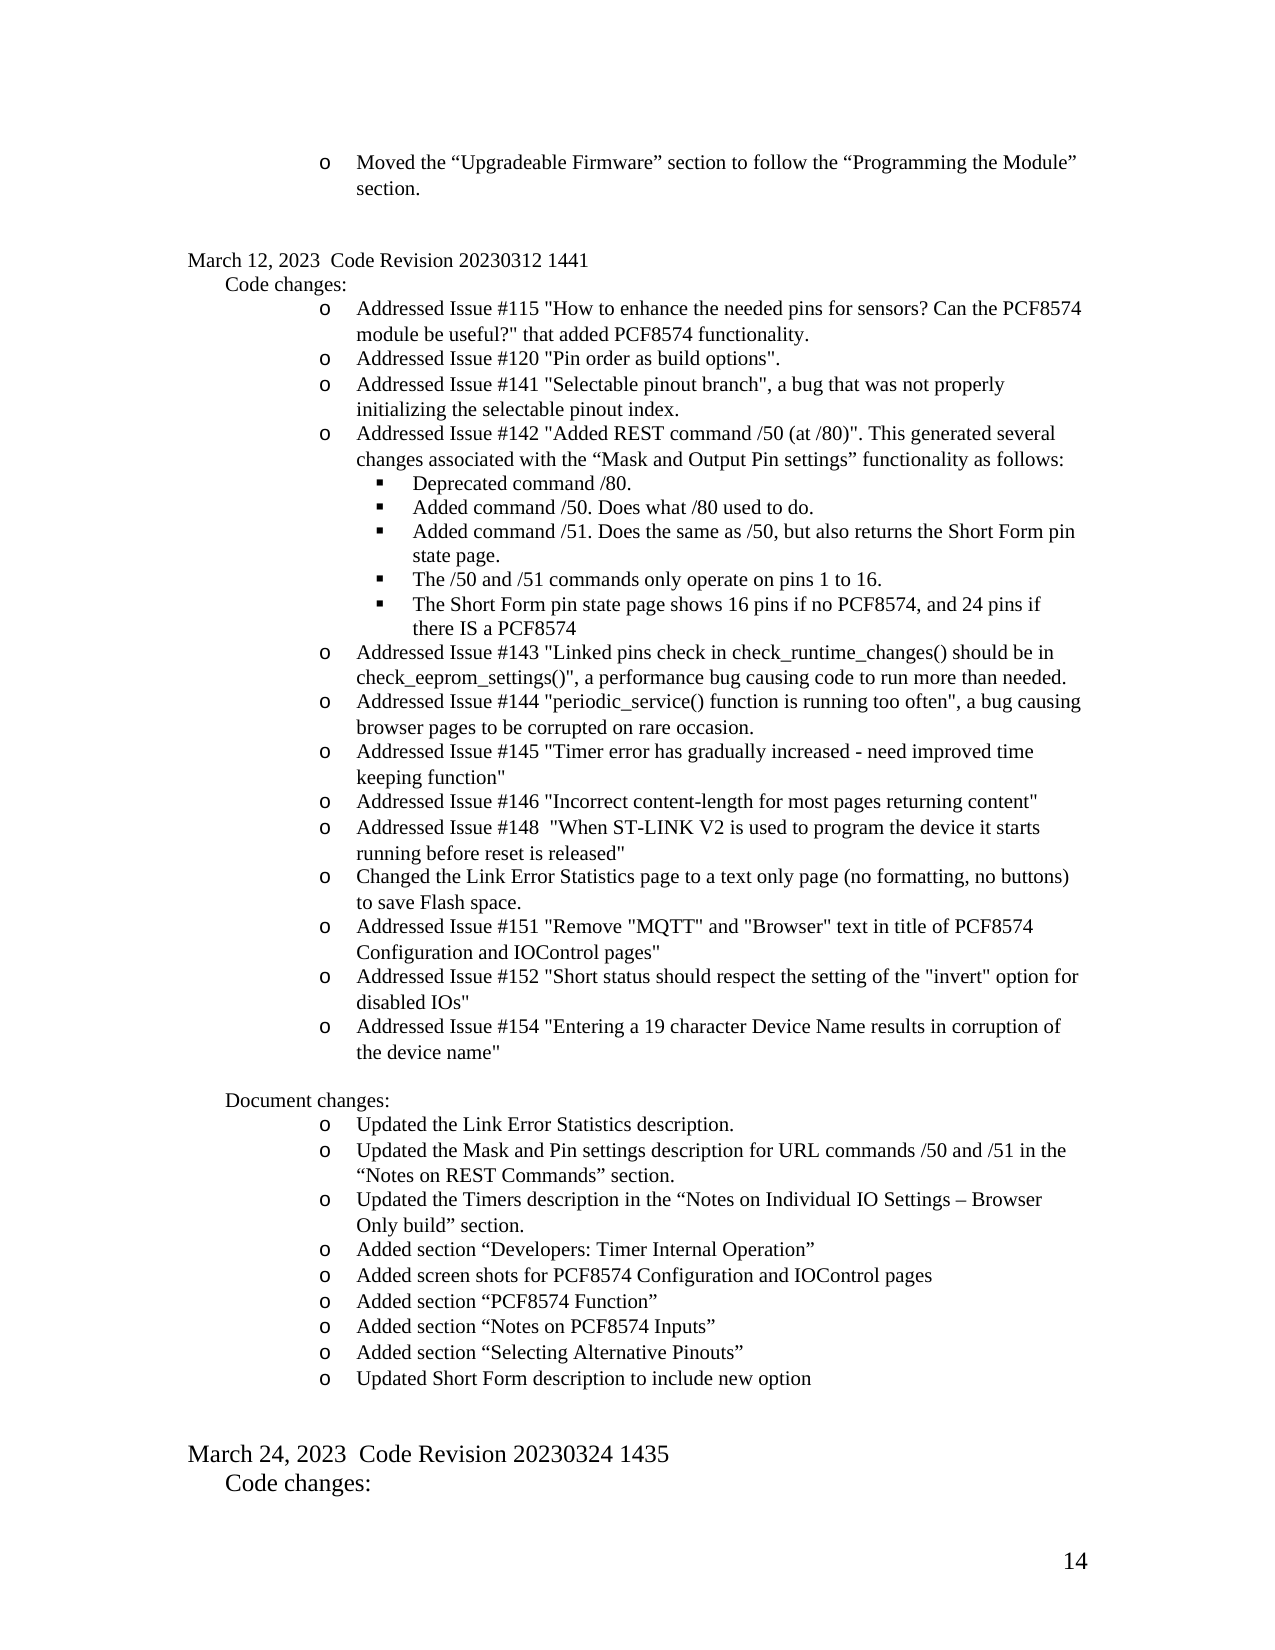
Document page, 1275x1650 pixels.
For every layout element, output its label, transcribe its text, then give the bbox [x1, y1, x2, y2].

list Moved the “Upgradeable Firmware” section to follow the “Programming the Module” section. [319, 150, 1087, 200]
text Document changes: [225, 1088, 1087, 1112]
list Addressed Issue #120 "Pin order as build options". [319, 346, 1087, 372]
list Added section “Notes on PCF8574 Inputs” [319, 1314, 1087, 1340]
list Added command /50. Does what /80 used to do. [375, 495, 1087, 519]
list Deprecated command /80. [375, 471, 1087, 495]
list The /50 and /51 commands only operate on pins 1 to 16. [375, 567, 1087, 591]
list Addressed Issue #143 "Linked pins check in check_runtime_changes() should be in check_eeprom_settings()", a performance bug causing code to run more than needed. [319, 639, 1087, 689]
text Code changes: [225, 1468, 1087, 1497]
list Updated Short Form description to include new option [319, 1366, 1087, 1391]
list Added section “PCF8574 Function” [319, 1288, 1087, 1314]
list Added section “Developers: Timer Internal Operation” [319, 1237, 1087, 1263]
list Updated the Timers description in the “Notes on Individual IO Settings – Browser Only build” section. [319, 1187, 1087, 1237]
list Addressed Issue #144 "periodic_service() function is running too often", a bug causing browser pages to be corrupted on rare occasion. [319, 689, 1087, 739]
list Addressed Issue #115 "How to enhance the needed pins for sensors? Can the PCF8574 module be useful?" that added PCF8574 functionality. [319, 296, 1087, 346]
list Addressed Issue #141 "Selectable pinout branch", a bug that was not properly initializing the selectable pinout index. [319, 372, 1087, 421]
list Updated the Mask and Pin settings description for URL commands /50 and /51 in the “Notes on REST Commands” section. [319, 1137, 1087, 1187]
text March 12, 2023 Code Revision 20230312 1441 [187, 248, 1087, 272]
list Added screen shots for PCF8574 Configuration and IOControl pages [319, 1263, 1087, 1288]
list Changed the Link Error Statistics page to a text only page (no formatting, no buttons) to save Flash space. [319, 864, 1087, 914]
list Addressed Issue #142 "Added REST command /50 (at /80)". This generated several changes associated with the “Mask and Output Pin settings” functionality as follows: [319, 421, 1087, 471]
list Addressed Issue #154 "Entering a 19 character Device Name results in corruption of the device name" [319, 1014, 1087, 1064]
text Code changes: [225, 272, 1087, 296]
list Updated the Link Error Statistics description. [319, 1112, 1087, 1137]
list Addressed Issue #151 "Remove "MQTT" and "Browser" text in title of PCF8574 Configuration and IOControl pages" [319, 914, 1087, 964]
text March 24, 2023 Code Revision 20230324 1435 [187, 1439, 1087, 1468]
list Addressed Issue #145 "Timer error has gradually increased - need improved time keeping function" [319, 739, 1087, 789]
list The Short Form pin state page shows 16 pins if no PCF8574, and 24 pins if there IS a PCF8574 [375, 591, 1087, 639]
list Added section “Selecting Alternative Pinouts” [319, 1340, 1087, 1366]
list Addressed Issue #152 "Short status should respect the setting of the "invert" option for disabled IOs" [319, 964, 1087, 1014]
list Addressed Issue #146 "Incorrect content-length for most pages returning content" [319, 789, 1087, 815]
list Addressed Issue #148 "When ST-LINK V2 is used to program the device it starts running before reset is released" [319, 815, 1087, 864]
list Added command /51. Does the same as /50, but also returns the Short Form pin state page. [375, 519, 1087, 567]
